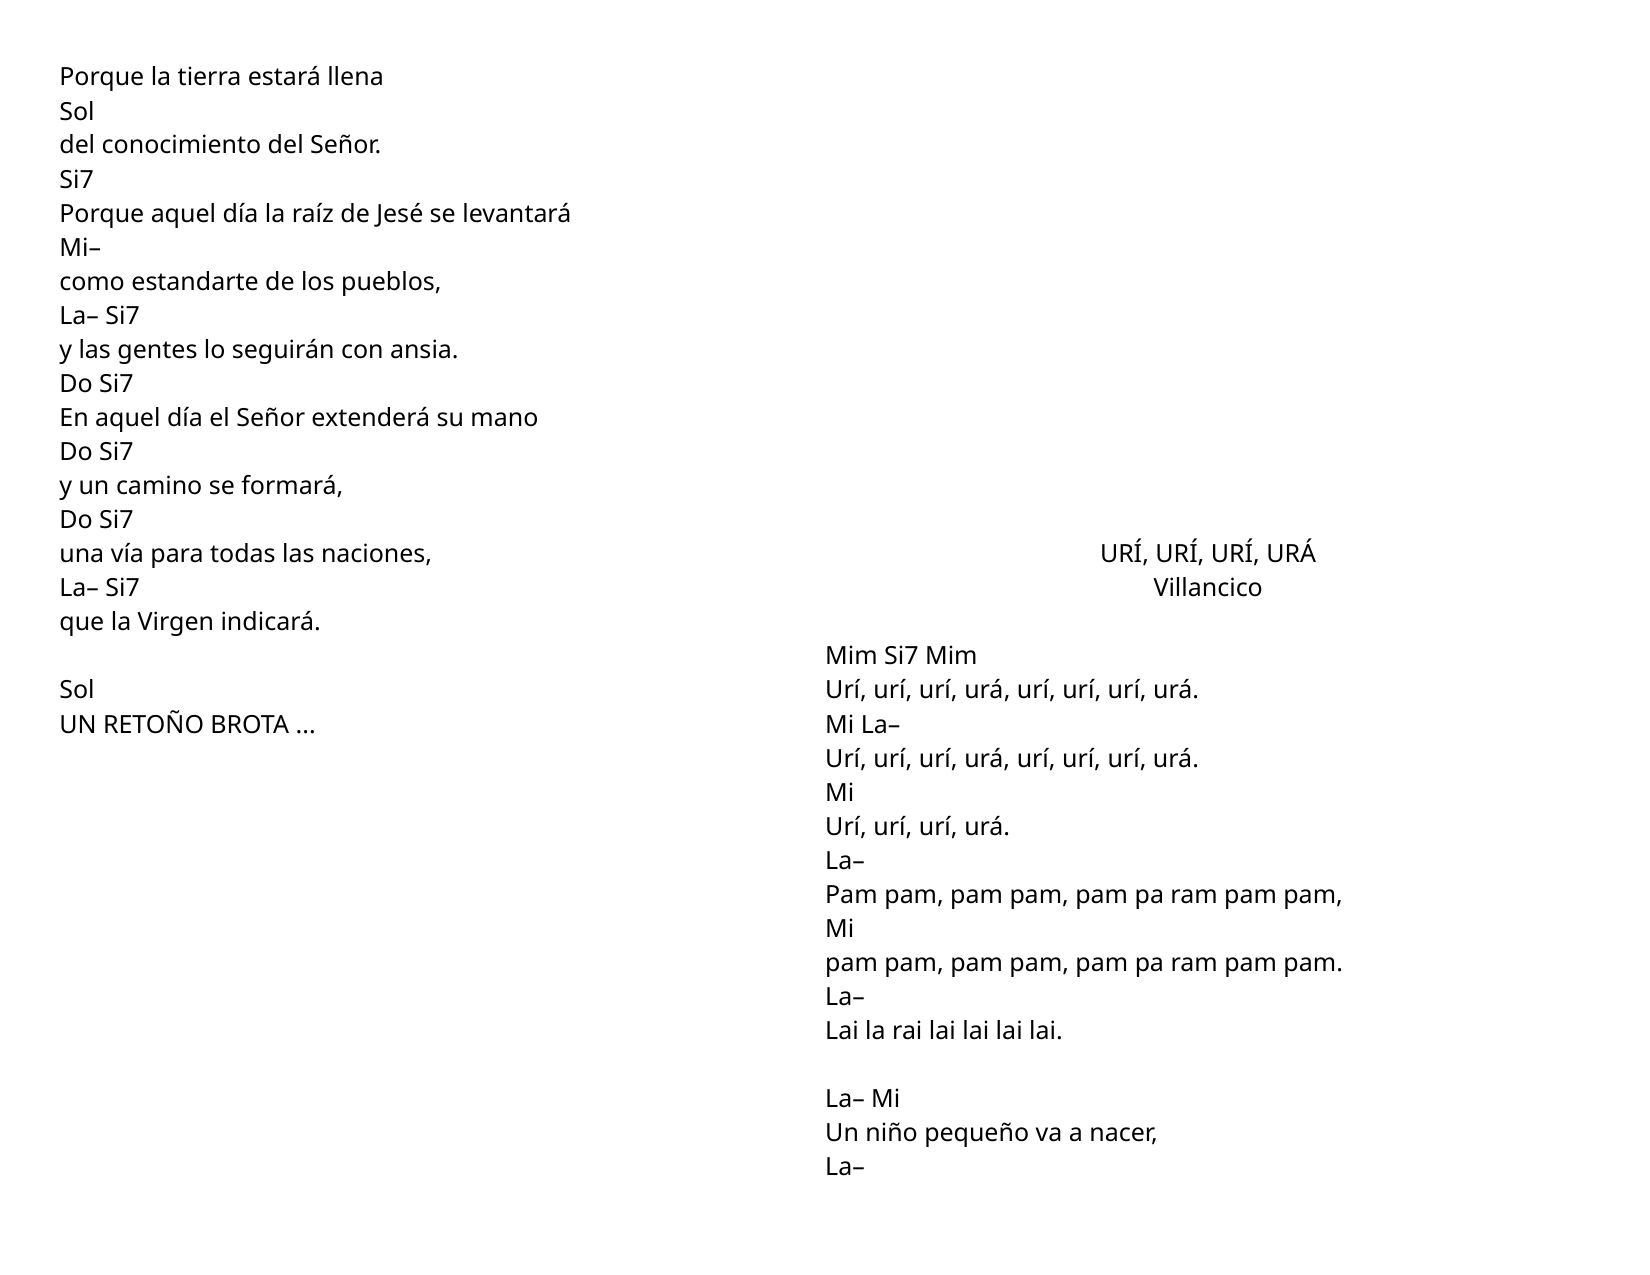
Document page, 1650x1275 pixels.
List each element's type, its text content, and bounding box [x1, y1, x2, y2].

text Mim Si7 Mim [825, 638, 1591, 672]
text una vía para todas las naciones, [59, 536, 825, 570]
text como estandarte de los pueblos, [59, 263, 825, 297]
text Un niño pequeño va a nacer, [825, 1115, 1591, 1149]
text Do Si7 [59, 366, 825, 400]
text La– [825, 979, 1591, 1013]
text que la Virgen indicará. [59, 604, 825, 638]
text Mi [825, 911, 1591, 945]
text La– [825, 842, 1591, 877]
text Urí, urí, urí, urá, urí, urí, urí, urá. [825, 672, 1591, 706]
text Mi La– [825, 706, 1591, 740]
text Do Si7 [59, 502, 825, 536]
text Porque la tierra estará llena [59, 59, 825, 93]
text y un camino se formará, [59, 468, 825, 502]
text URÍ, URÍ, URÍ, URÁ [825, 536, 1591, 570]
text La– Si7 [59, 297, 825, 332]
text Urí, urí, urí, urá. [825, 808, 1591, 842]
text pam pam, pam pam, pam pa ram pam pam. [825, 945, 1591, 979]
text Si7 [59, 161, 825, 195]
text La– [825, 1149, 1591, 1183]
text del conocimiento del Señor. [59, 127, 825, 161]
text Sol [59, 93, 825, 127]
text Lai la rai lai lai lai lai. [825, 1013, 1591, 1047]
text Urí, urí, urí, urá, urí, urí, urí, urá. [825, 740, 1591, 774]
text Mi– [59, 229, 825, 263]
text UN RETOÑO BROTA ... [59, 706, 825, 740]
text Mi [825, 774, 1591, 808]
text Do Si7 [59, 434, 825, 468]
text Porque aquel día la raíz de Jesé se levantará [59, 195, 825, 229]
text En aquel día el Señor extenderá su mano [59, 400, 825, 434]
text y las gentes lo seguirán con ansia. [59, 332, 825, 366]
text Pam pam, pam pam, pam pa ram pam pam, [825, 877, 1591, 911]
text Sol [59, 672, 825, 706]
text Villancico [825, 570, 1591, 604]
text La– Si7 [59, 570, 825, 604]
text La– Mi [825, 1081, 1591, 1115]
